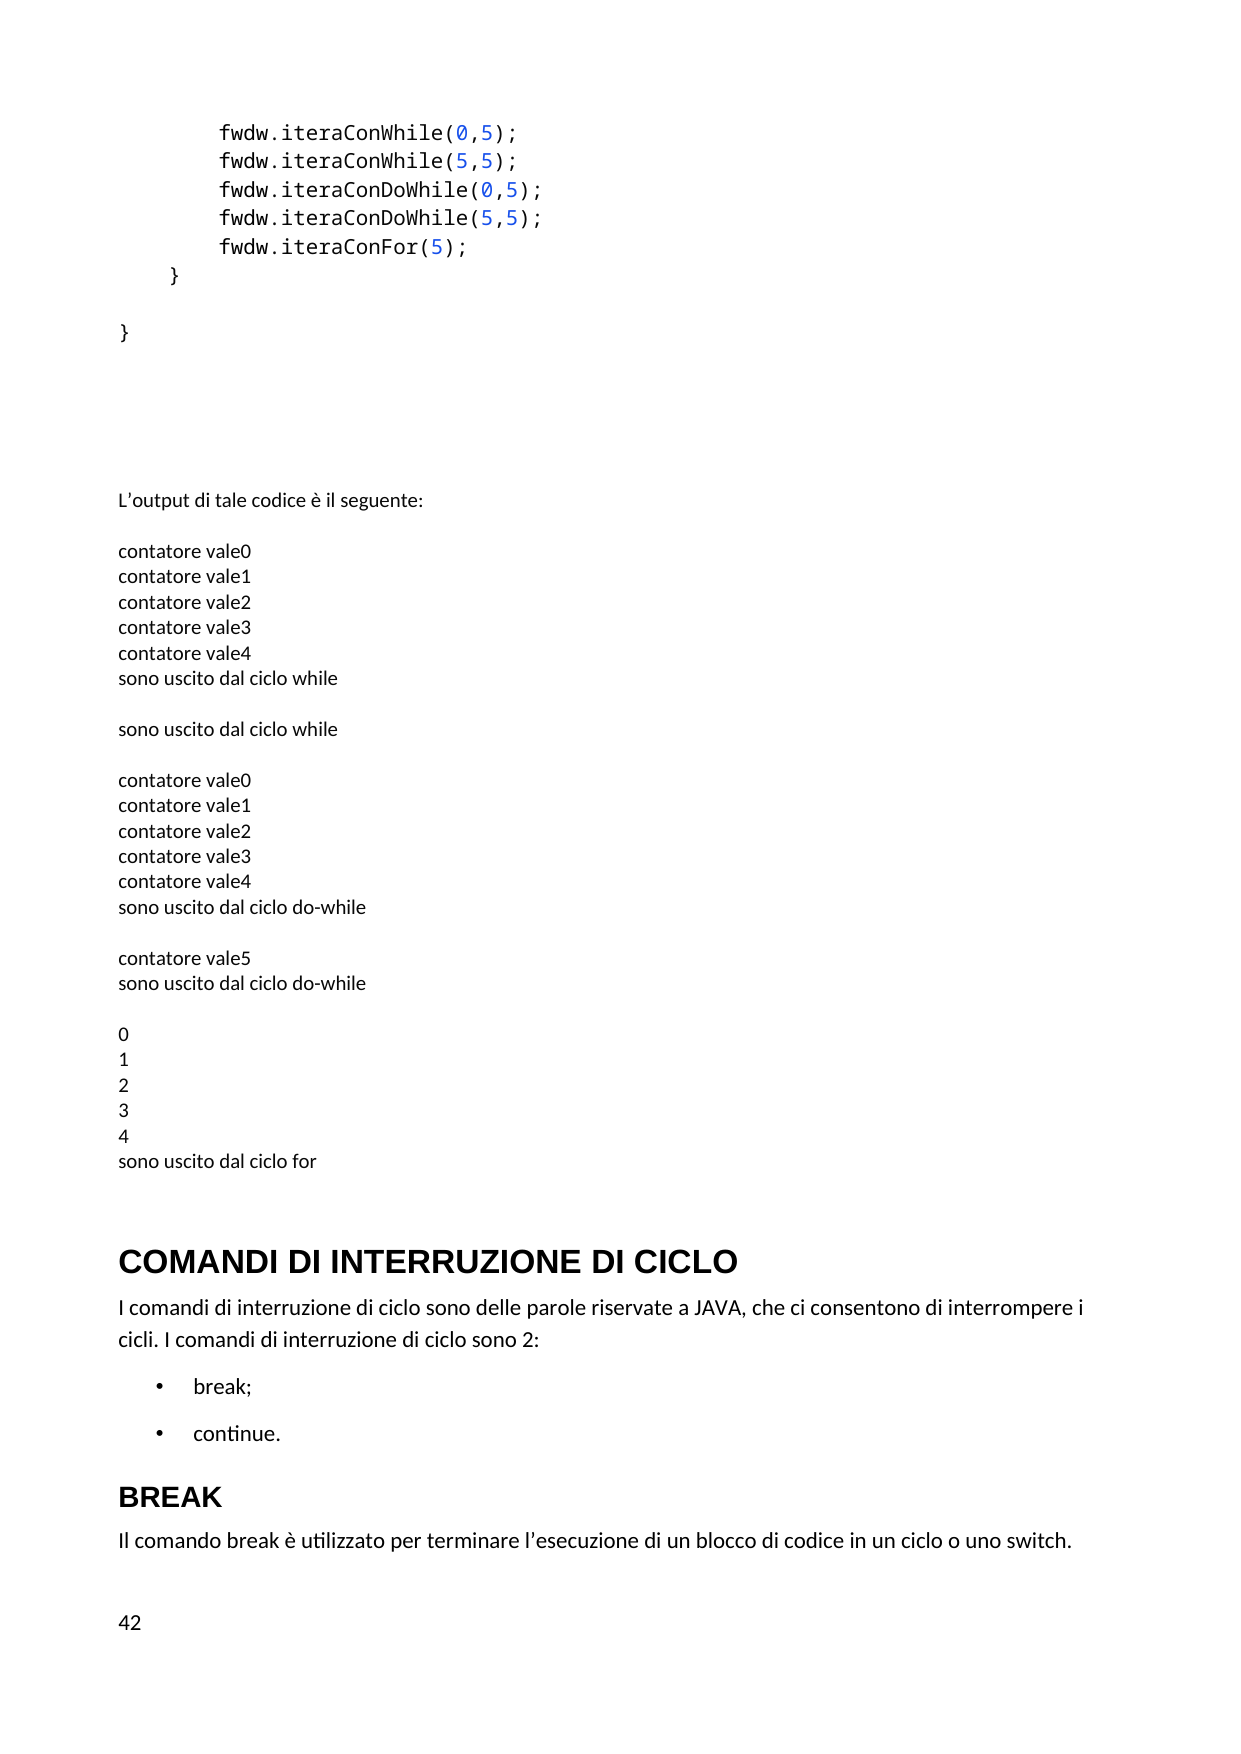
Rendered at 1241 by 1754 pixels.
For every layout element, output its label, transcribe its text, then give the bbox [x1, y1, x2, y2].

text contatore vale4 [118, 869, 1122, 894]
text sono uscito dal ciclo do-while [118, 970, 1122, 996]
text 2 [118, 1072, 1122, 1097]
list break; [156, 1372, 1122, 1400]
text contatore vale2 [118, 818, 1122, 843]
text I comandi di interruzione di ciclo sono delle parole riservate a JAVA, che ci consentono di interrompere i cicli. I comandi di interruzione di ciclo sono 2: [118, 1293, 1122, 1353]
text contatore vale0 [118, 538, 1122, 564]
text contatore vale3 [118, 843, 1122, 869]
text 4 [118, 1123, 1122, 1148]
text sono uscito dal ciclo for [118, 1148, 1122, 1174]
text contatore vale2 [118, 589, 1122, 614]
text contatore vale0 [118, 767, 1122, 792]
text contatore vale4 [118, 640, 1122, 665]
text contatore vale1 [118, 792, 1122, 818]
text L’output di tale codice è il seguente: [118, 487, 1122, 513]
text sono uscito dal ciclo while [118, 716, 1122, 742]
subtitle BREAK [118, 1480, 1122, 1514]
text 0 [118, 1021, 1122, 1047]
text contatore vale5 [118, 945, 1122, 970]
text sono uscito dal ciclo do-while [118, 894, 1122, 919]
text 3 [118, 1097, 1122, 1123]
text Il comando break è utilizzato per terminare l’esecuzione di un blocco di codice in un ciclo o uno switch. [118, 1526, 1122, 1554]
text contatore vale3 [118, 614, 1122, 640]
list continue. [156, 1419, 1122, 1447]
subtitle COMANDI DI INTERRUZIONE DI CICLO [118, 1242, 1122, 1281]
text sono uscito dal ciclo while [118, 665, 1122, 691]
text fwdw.iteraConWhile(0,5); fwdw.iteraConWhile(5,5); fwdw.iteraConDoWhile(0,5); fwdw.iteraConDoWhile(5,5); fwdw.iteraConFor(5); } } [118, 118, 1122, 346]
text 1 [118, 1047, 1122, 1072]
text contatore vale1 [118, 564, 1122, 589]
